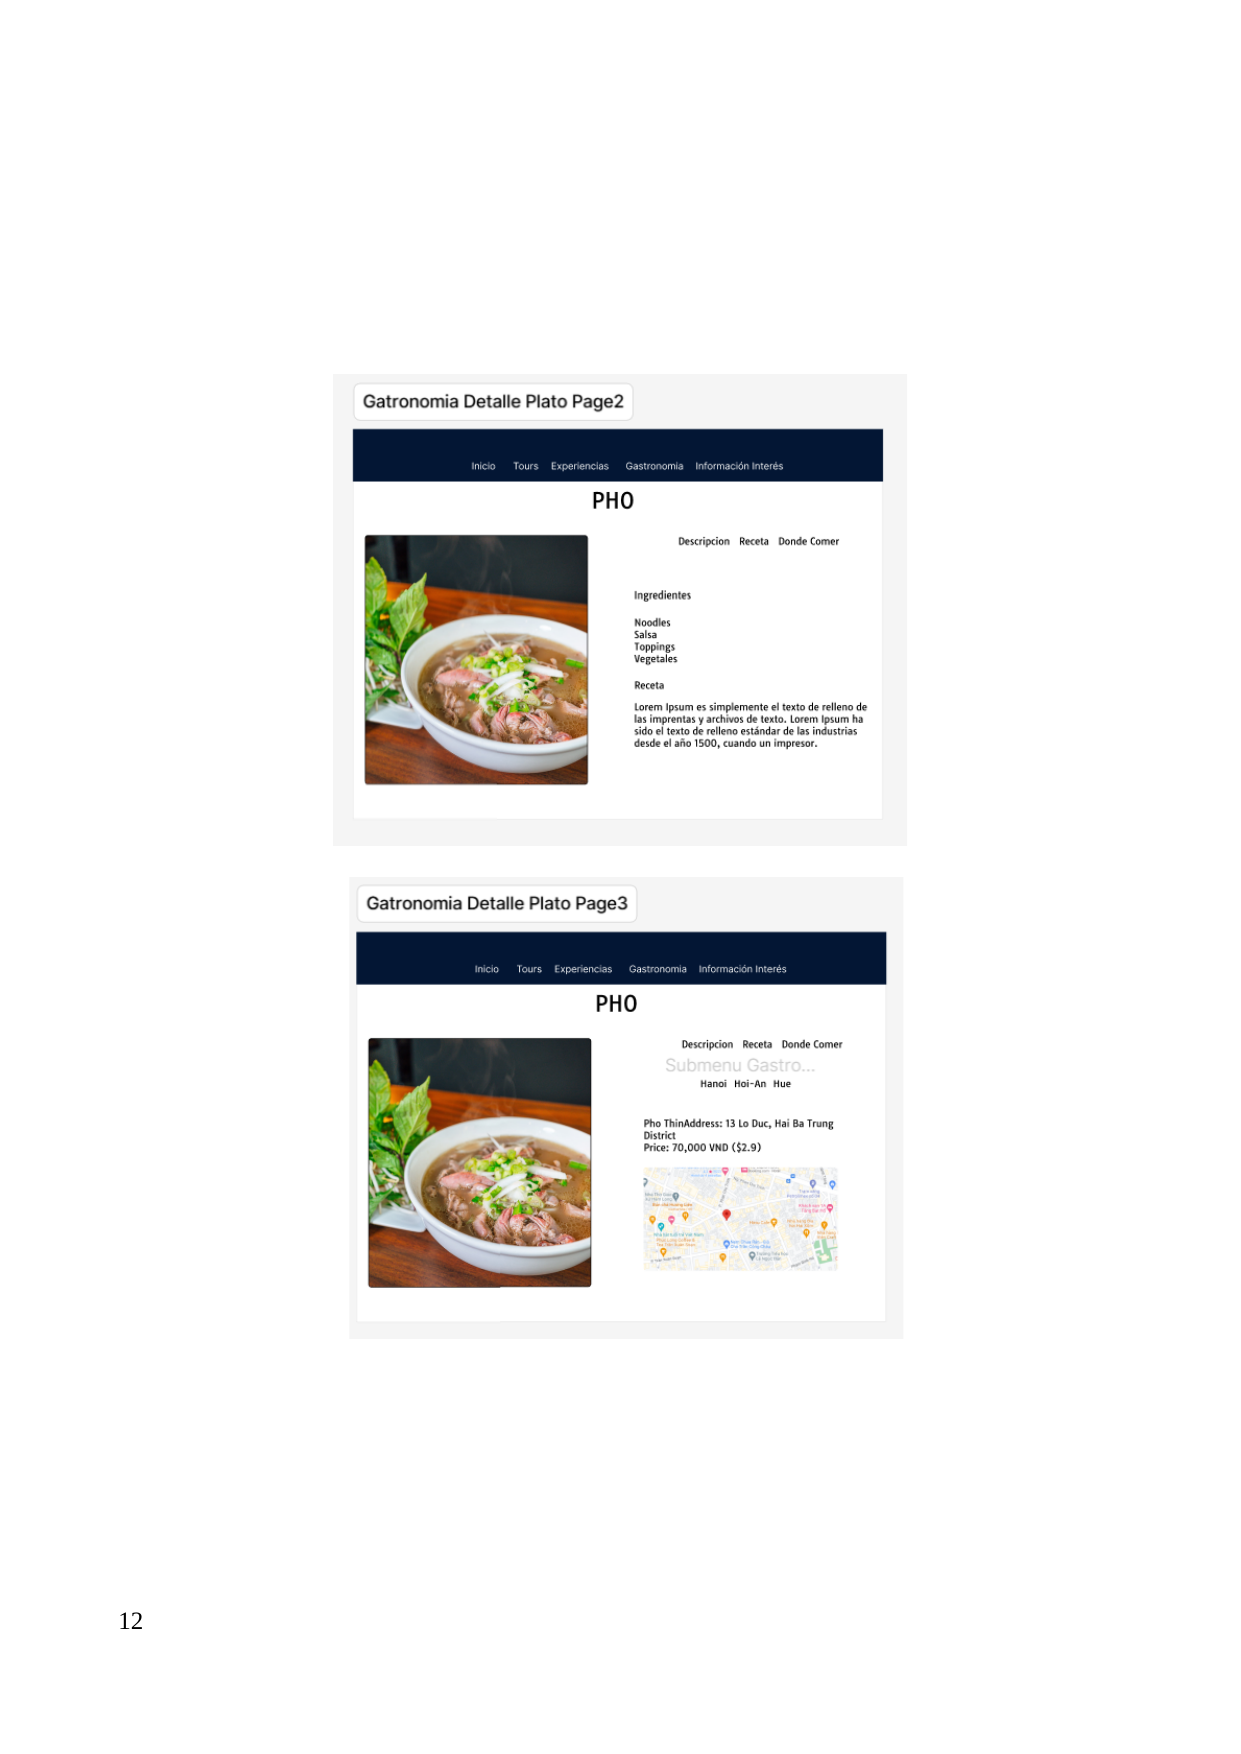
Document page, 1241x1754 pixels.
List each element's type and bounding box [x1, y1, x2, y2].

picture [333, 374, 908, 846]
picture [349, 877, 904, 1339]
